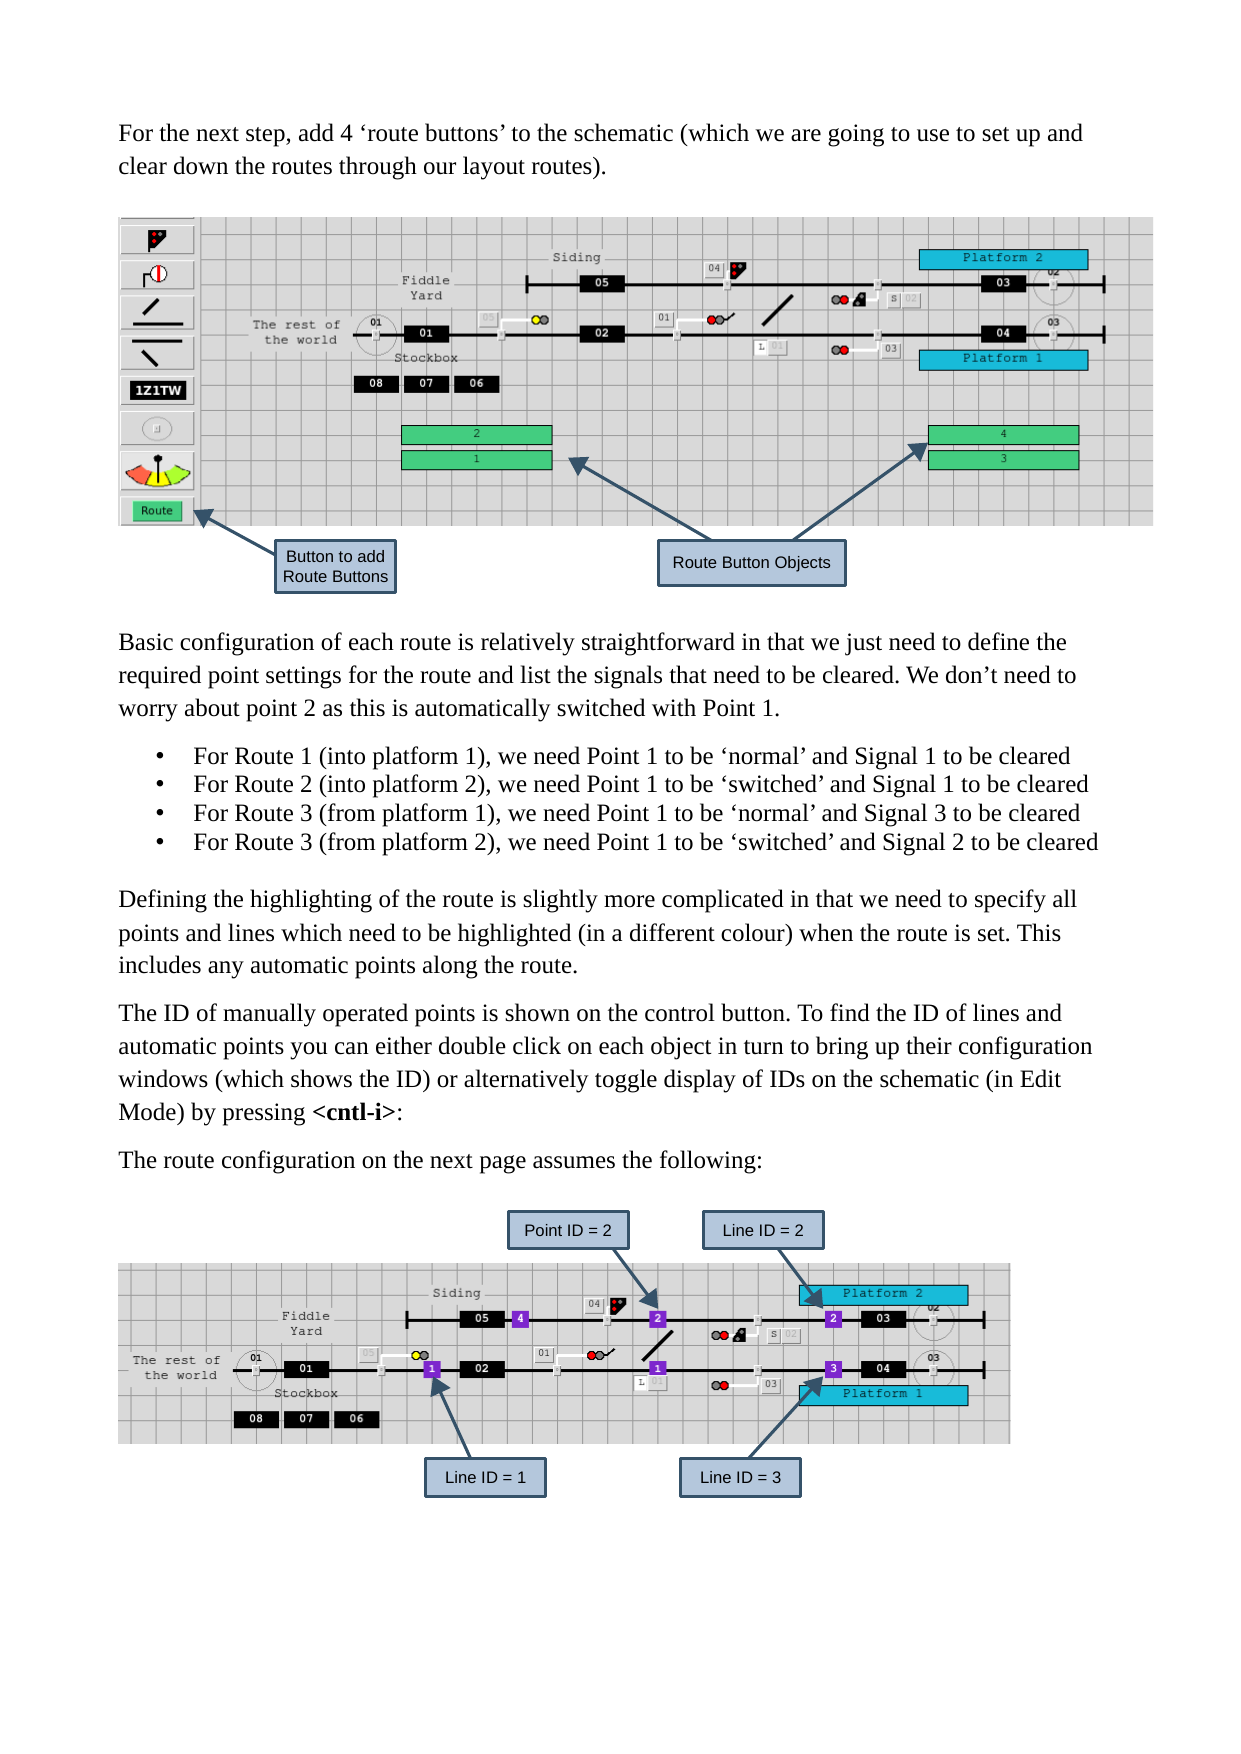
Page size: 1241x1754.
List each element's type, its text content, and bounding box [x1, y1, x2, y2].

list For Route 3 (from platform 2), we need Point 1 to be ‘switched’ and Signal 2 to be cleared [156, 827, 1122, 856]
text The ID of manually operated points is shown on the control button. To find the ID of lines and automatic points you can either double click on each object in turn to bring up their configuration windows (which shows the ID) or alternatively toggle display of IDs on the schematic (in Edit Mode) by pressing <cntl-i>: [118, 998, 1122, 1126]
list For Route 2 (into platform 2), we need Point 1 to be ‘switched’ and Signal 1 to be cleared [156, 769, 1122, 798]
picture [118, 217, 1154, 526]
text Defining the highlighting of the route is slightly more complicated in that we need to specify all points and lines which need to be highlighted (in a different colour) when the route is set. This includes any automatic points along the route. [118, 884, 1122, 979]
picture [206, 521, 217, 526]
picture [118, 1263, 1011, 1444]
text Basic configuration of each route is relatively straightforward in that we just need to define the required point settings for the route and list the signals that need to be cleared. We don’t need to worry about point 2 as this is automatically switched with Point 1. [118, 627, 1122, 722]
list For Route 3 (from platform 1), we need Point 1 to be ‘normal’ and Signal 3 to be cleared [156, 798, 1122, 827]
text For the next step, add 4 ‘route buttons’ to the schematic (which we are going to use to set up and clear down the routes through our layout routes). [118, 118, 1122, 180]
text The route configuration on the next page assumes the following: [118, 1145, 1122, 1174]
list For Route 1 (into platform 1), we need Point 1 to be ‘normal’ and Signal 1 to be cleared [156, 741, 1122, 769]
